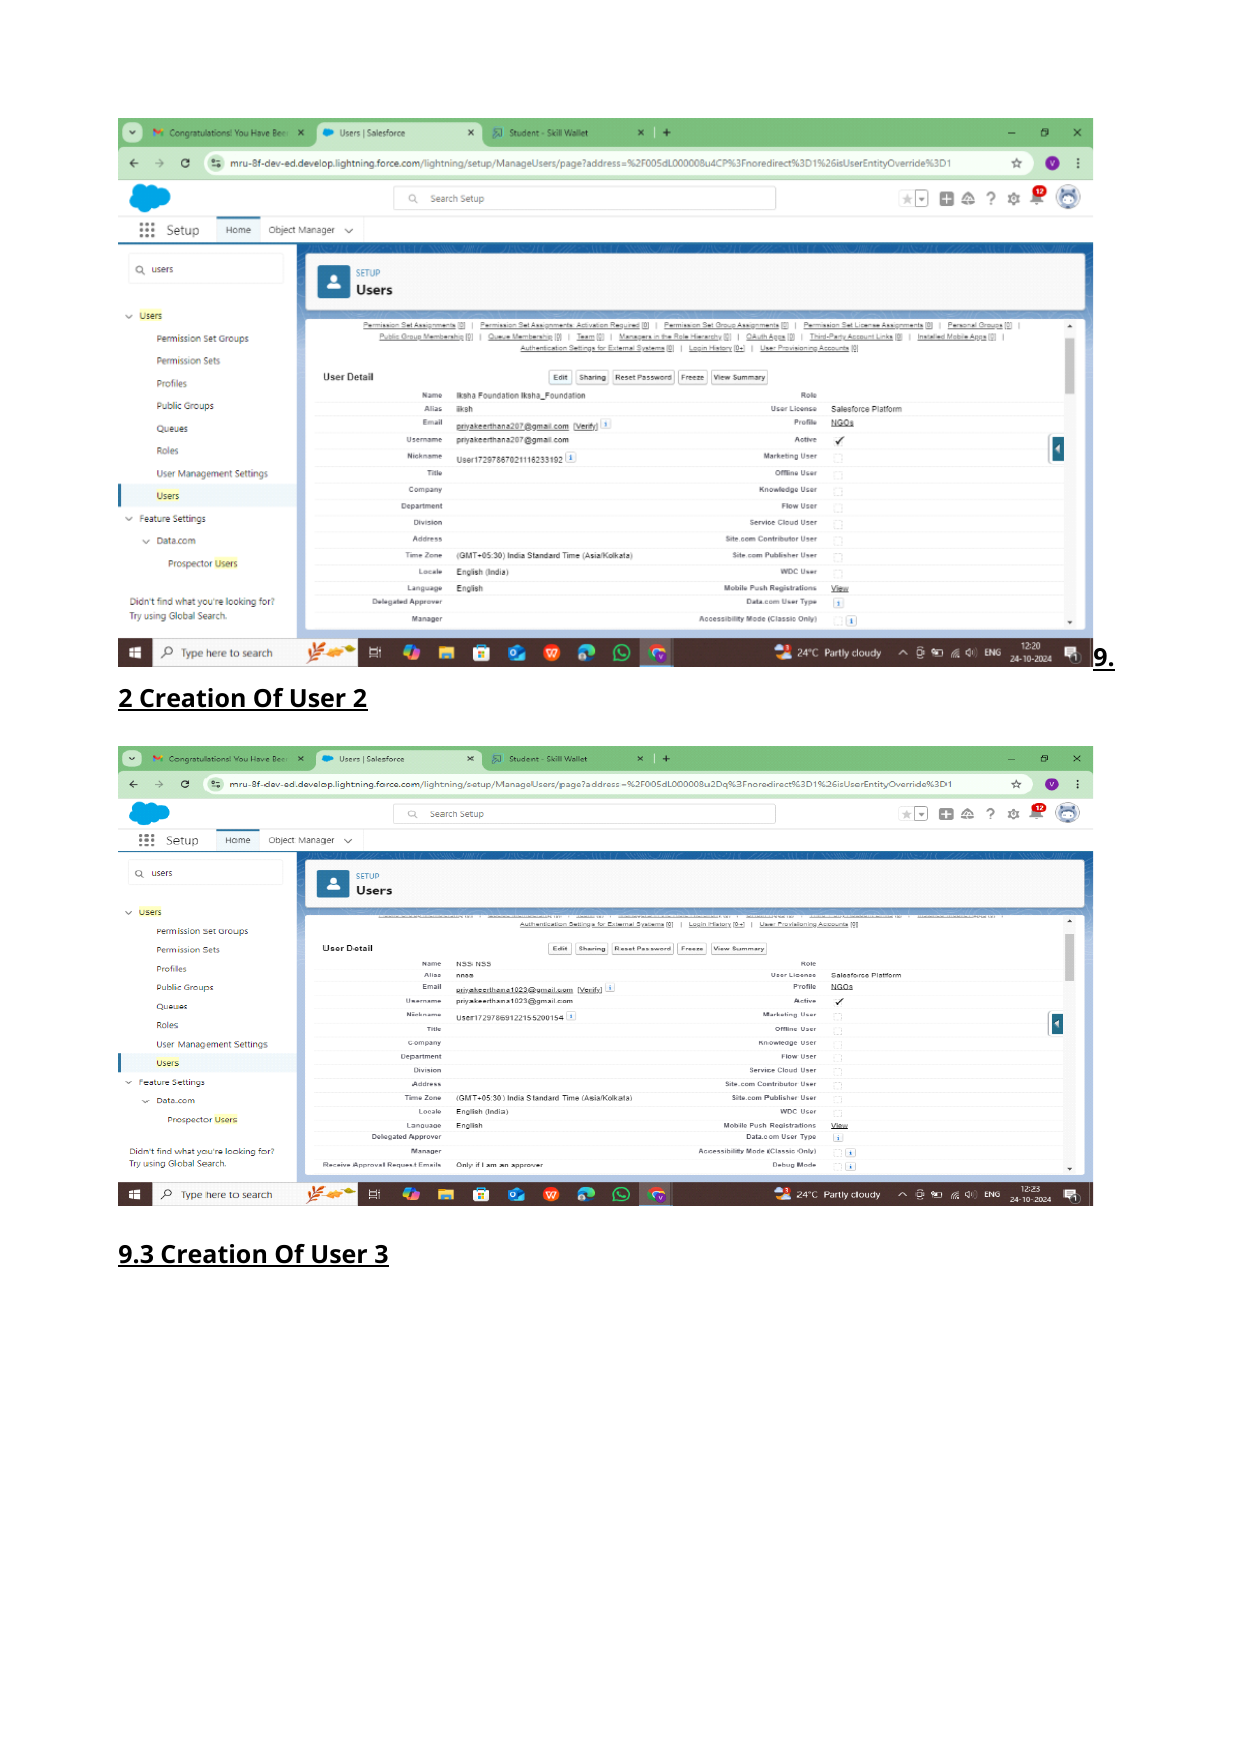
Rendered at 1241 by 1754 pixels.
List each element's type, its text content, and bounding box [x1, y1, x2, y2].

text 9.3 Creation Of User 3 [118, 1236, 1122, 1270]
text 9.2 Creation Of User 2 [118, 118, 1122, 715]
